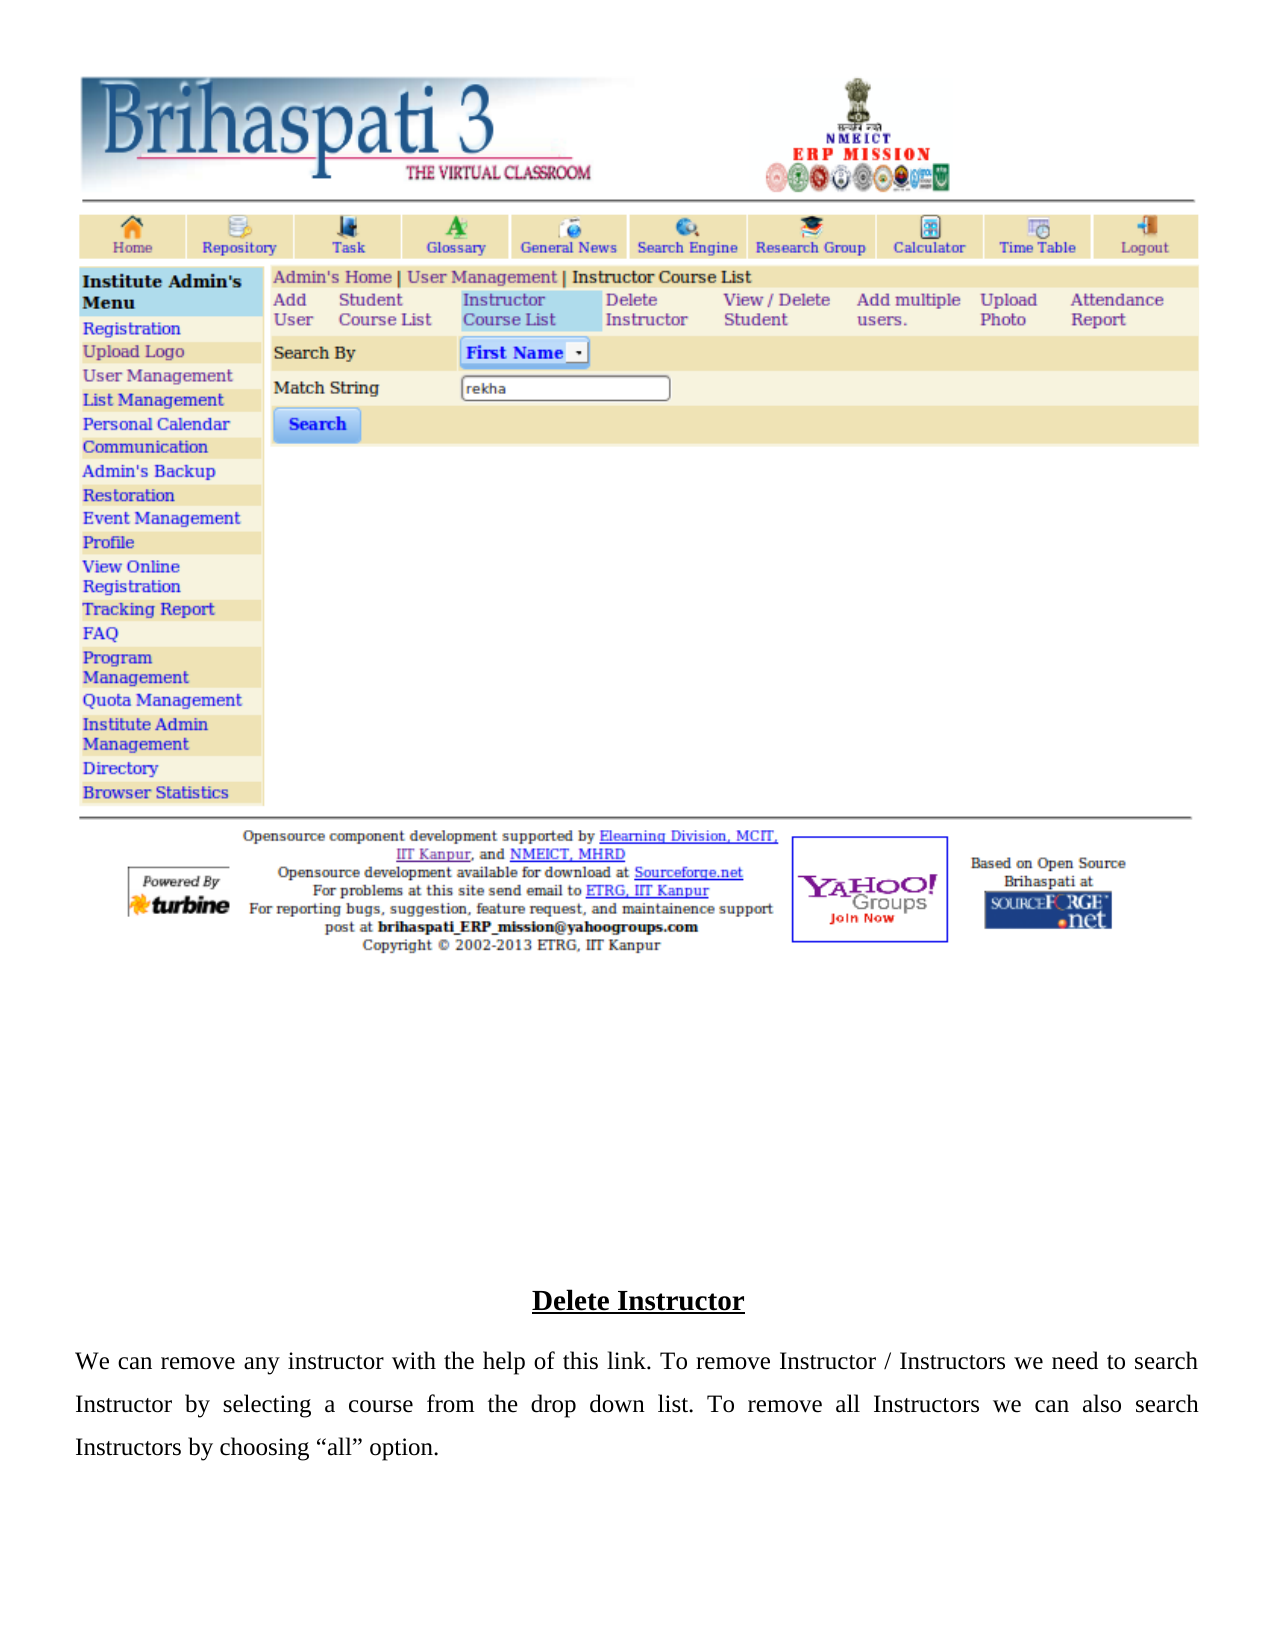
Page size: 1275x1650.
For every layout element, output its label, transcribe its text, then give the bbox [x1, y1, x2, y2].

picture [75, 75, 1200, 970]
text We can remove any instructor with the help of this link. To remove Instructor / Instructors we need to search Instructor by selecting a course from the drop down list. To remove all Instructors we can also search Instructors by choosing “all” option. [75, 1346, 1200, 1461]
text Delete Instructor [76, 1283, 1200, 1317]
